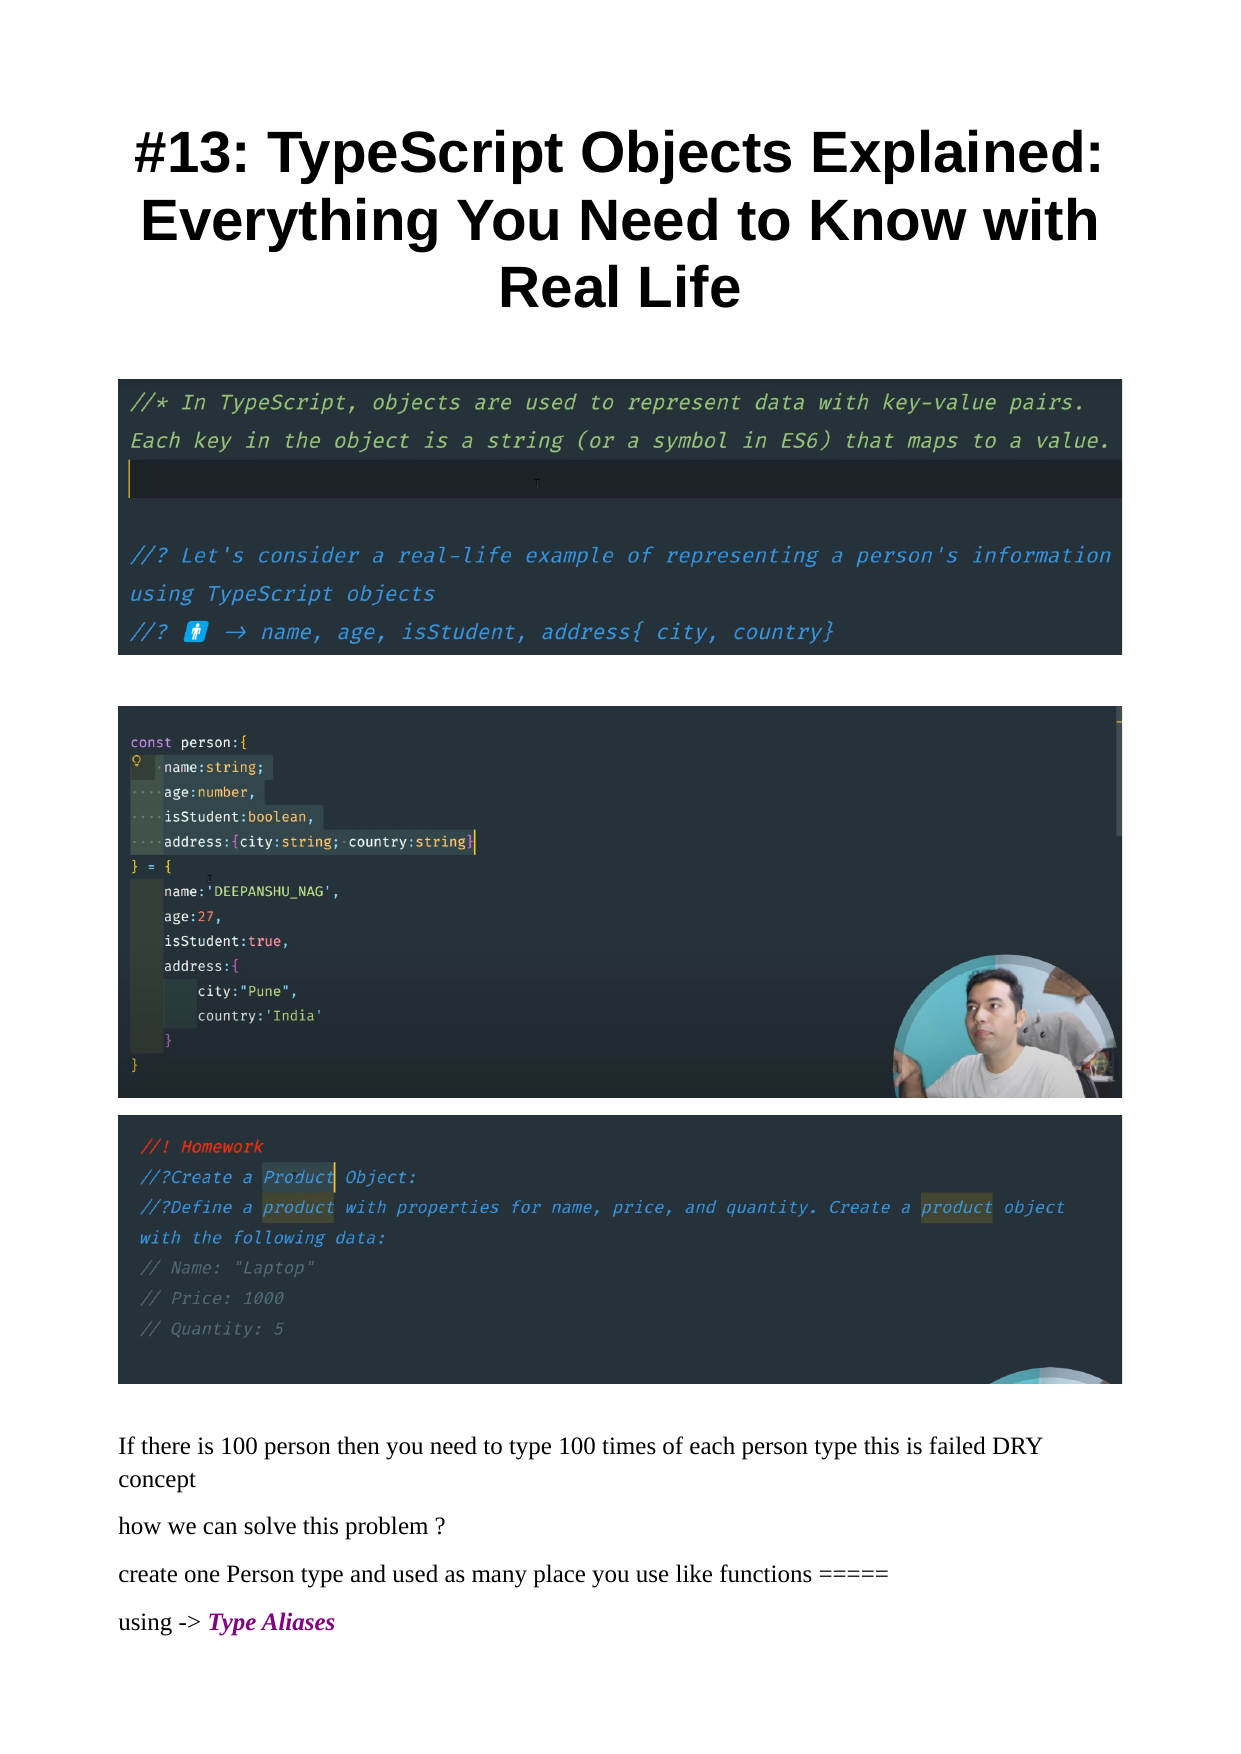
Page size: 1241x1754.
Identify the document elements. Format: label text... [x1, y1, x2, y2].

text If there is 100 person then you need to type 100 times of each person type this is failed DRY concept [118, 1431, 1122, 1493]
title #13: TypeScript Objects Explained: Everything You Need to Know with Real Life [118, 118, 1122, 319]
text using -> Type Aliases [118, 1607, 1122, 1635]
picture [118, 1115, 1123, 1384]
picture [118, 706, 1123, 1098]
text create one Person type and used as many place you use like functions ===== [118, 1559, 1122, 1588]
text how we can solve this problem ? [118, 1511, 1122, 1540]
picture [118, 379, 1123, 655]
